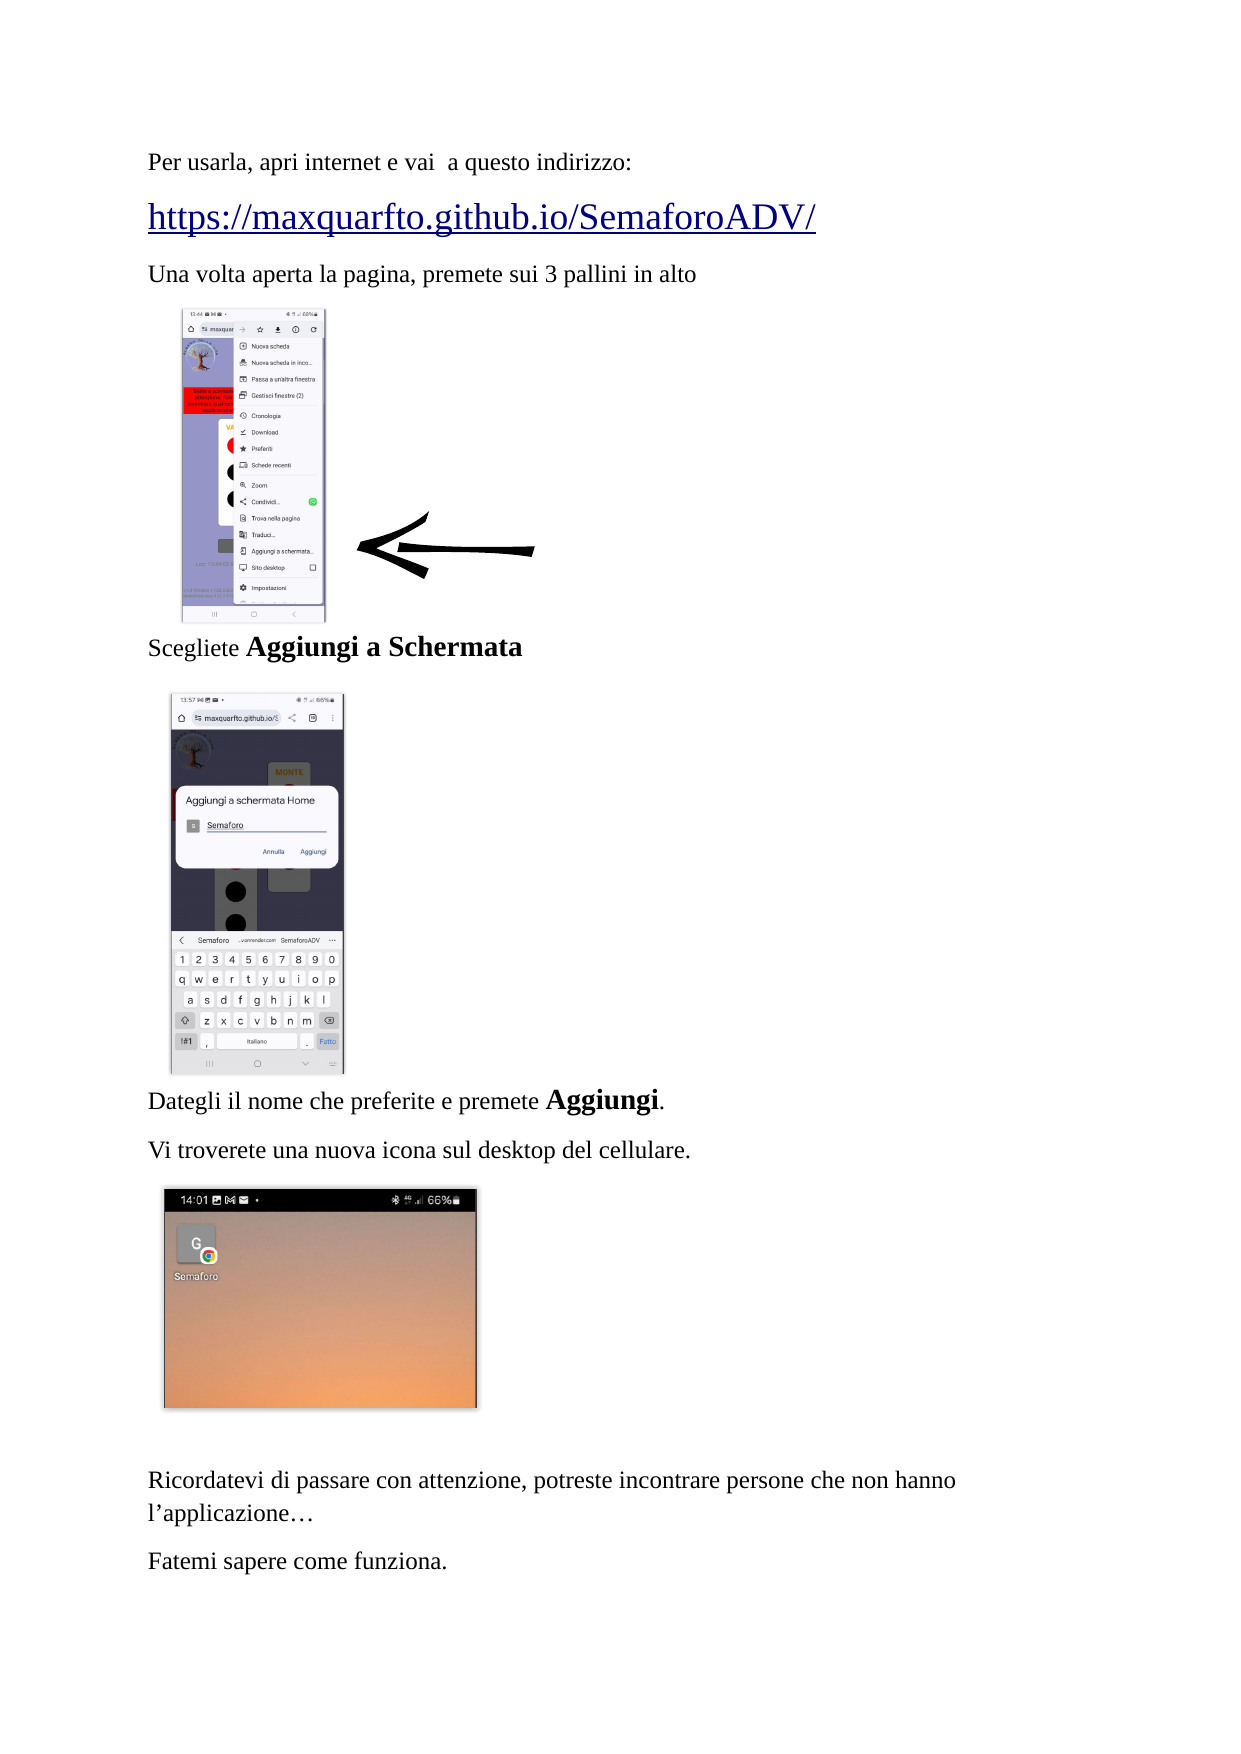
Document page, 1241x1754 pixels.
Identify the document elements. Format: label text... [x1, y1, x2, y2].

text Scegliete Aggiungi a Schermata [148, 306, 1122, 663]
picture [179, 306, 328, 625]
text Fatemi sapere come funziona. [148, 1546, 1122, 1574]
text Dategli il nome che preferite e premete Aggiungi. [148, 682, 1122, 1116]
text Una volta aperta la pagina, premete sui 3 pallini in alto [148, 259, 1122, 287]
text Vi troverete una nuova icona sul desktop del cellulare. [148, 1135, 1122, 1164]
text Per usarla, apri internet e vai a questo indirizzo: [148, 147, 1122, 176]
picture [167, 690, 347, 1077]
text Ricordatevi di passare con attenzione, potreste incontrare persone che non hanno l’applicazione… [148, 1465, 1122, 1527]
text https://maxquarfto.github.io/SemaforoADV/ [148, 194, 1122, 238]
picture [157, 1182, 483, 1414]
